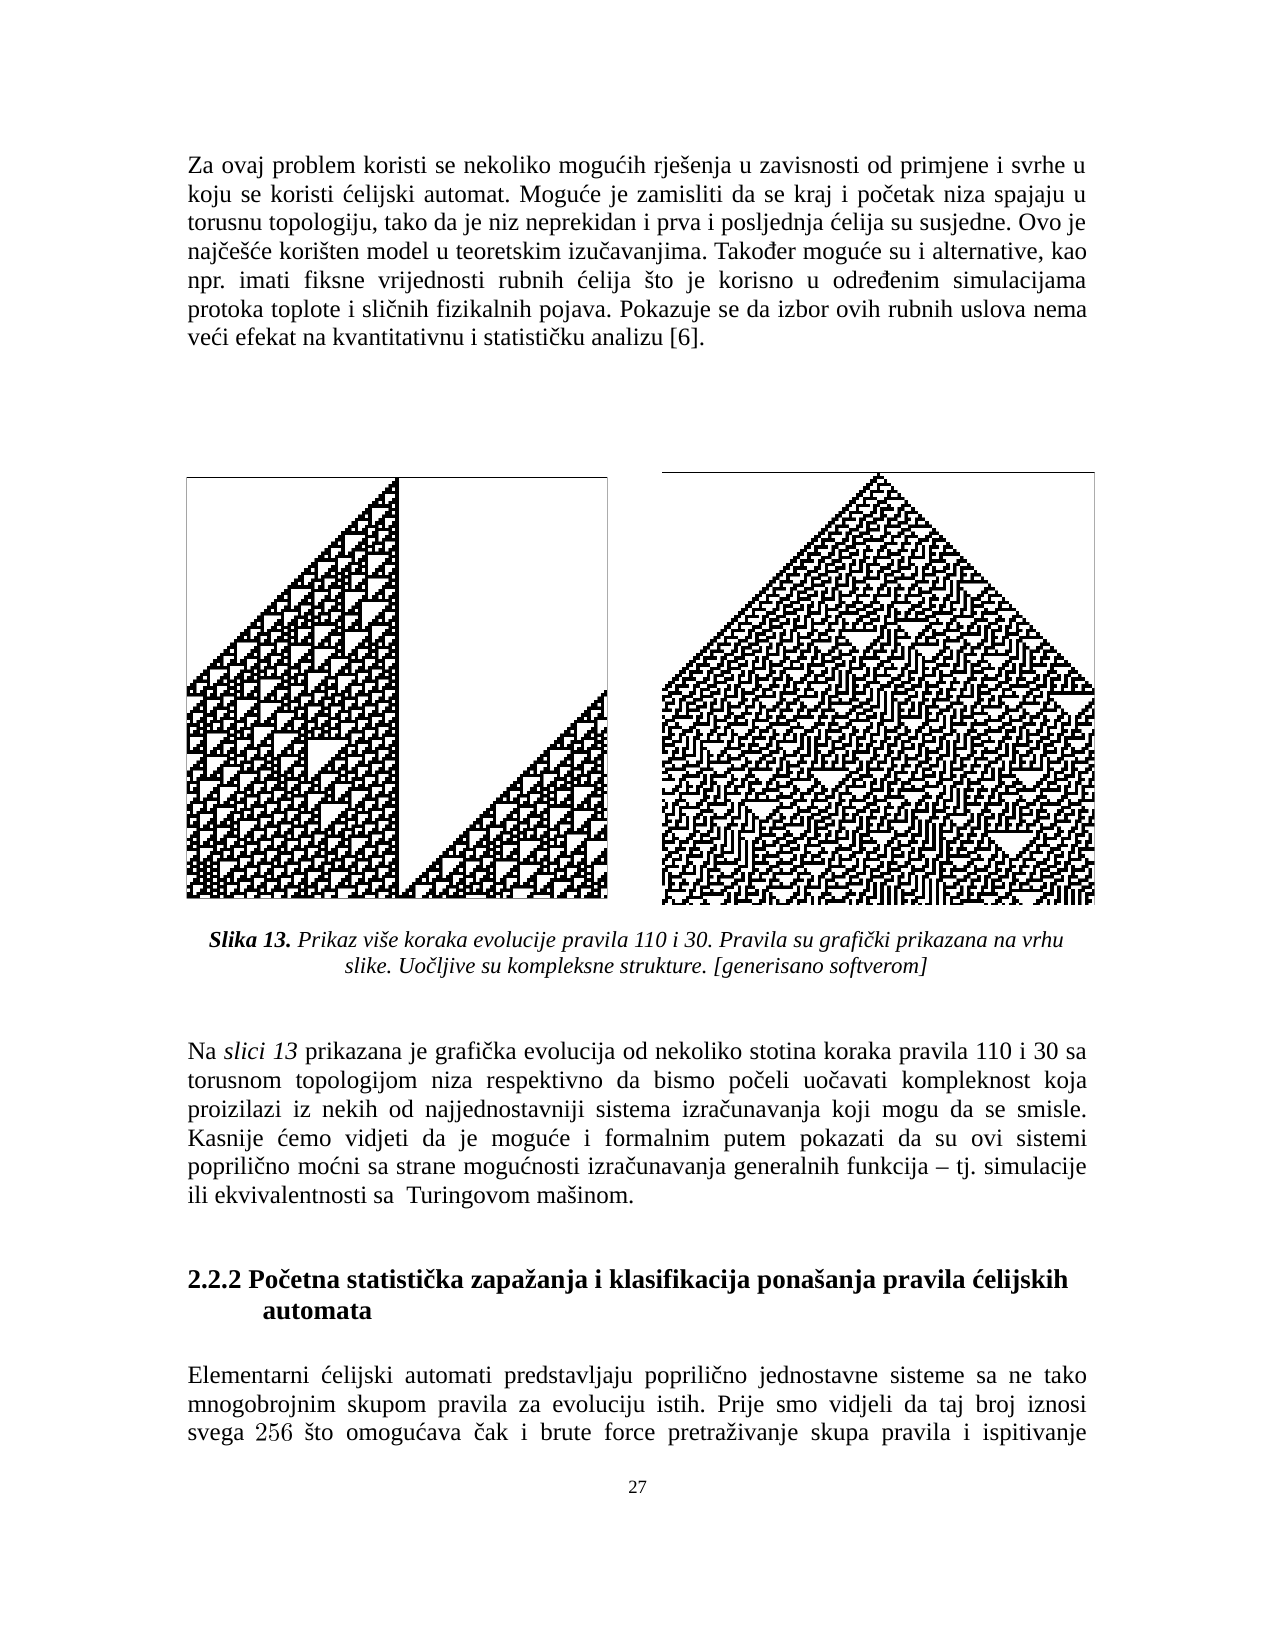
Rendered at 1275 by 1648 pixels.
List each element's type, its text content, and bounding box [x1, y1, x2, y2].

text Za ovaj problem koristi se nekoliko mogućih rješenja u zavisnosti od primjene i svrhe u koju se koristi ćelijski automat. Moguće je zamisliti da se kraj i početak niza spajaju u torusnu topologiju, tako da je niz neprekidan i prva i posljednja ćelija su susjedne. Ovo je najčešće korišten model u teoretskim izučavanjima. Također moguće su i alternative, kao npr. imati fiksne vrijednosti rubnih ćelija što je korisno u određenim simulacijama protoka toplote i sličnih fizikalnih pojava. Pokazuje se da izbor ovih rubnih uslova nema veći efekat na kvantitativnu i statističku analizu [6]. [187, 150, 1088, 351]
picture [662, 472, 1095, 905]
picture [186, 477, 608, 899]
picture [256, 1423, 292, 1441]
text Na slici 13 prikazana je grafička evolucija od nekoliko stotina koraka pravila 110 i 30 sa torusnom topologijom niza respektivno da bismo počeli uočavati kompleknost koja proizilazi iz nekih od najjednostavniji sistema izračunavanja koji mogu da se smisle. Kasnije ćemo vidjeti da je moguće i formalnim putem pokazati da su ovi sistemi poprilično moćni sa strane mogućnosti izračunavanja generalnih funkcija – tj. simulacije ili ekvivalentnosti sa Turingovom mašinom. [187, 1036, 1088, 1209]
subtitle 2.2.2 Početna statistička zapažanja i klasifikacija ponašanja pravila ćelijskih automata [187, 1263, 1088, 1325]
text Slika 13. Prikaz više koraka evolucije pravila 110 i 30. Pravila su grafički prikazana na vrhu slike. Uočljive su kompleksne strukture. [generisano softverom] [187, 926, 1087, 979]
text Elementarni ćelijski automati predstavljaju poprilično jednostavne sisteme sa ne tako mnogobrojnim skupom pravila za evoluciju istih. Prije smo vidjeli da taj broj iznosi svega što omogućava čak i brute force pretraživanje skupa pravila i ispitivanje [187, 1360, 1088, 1446]
